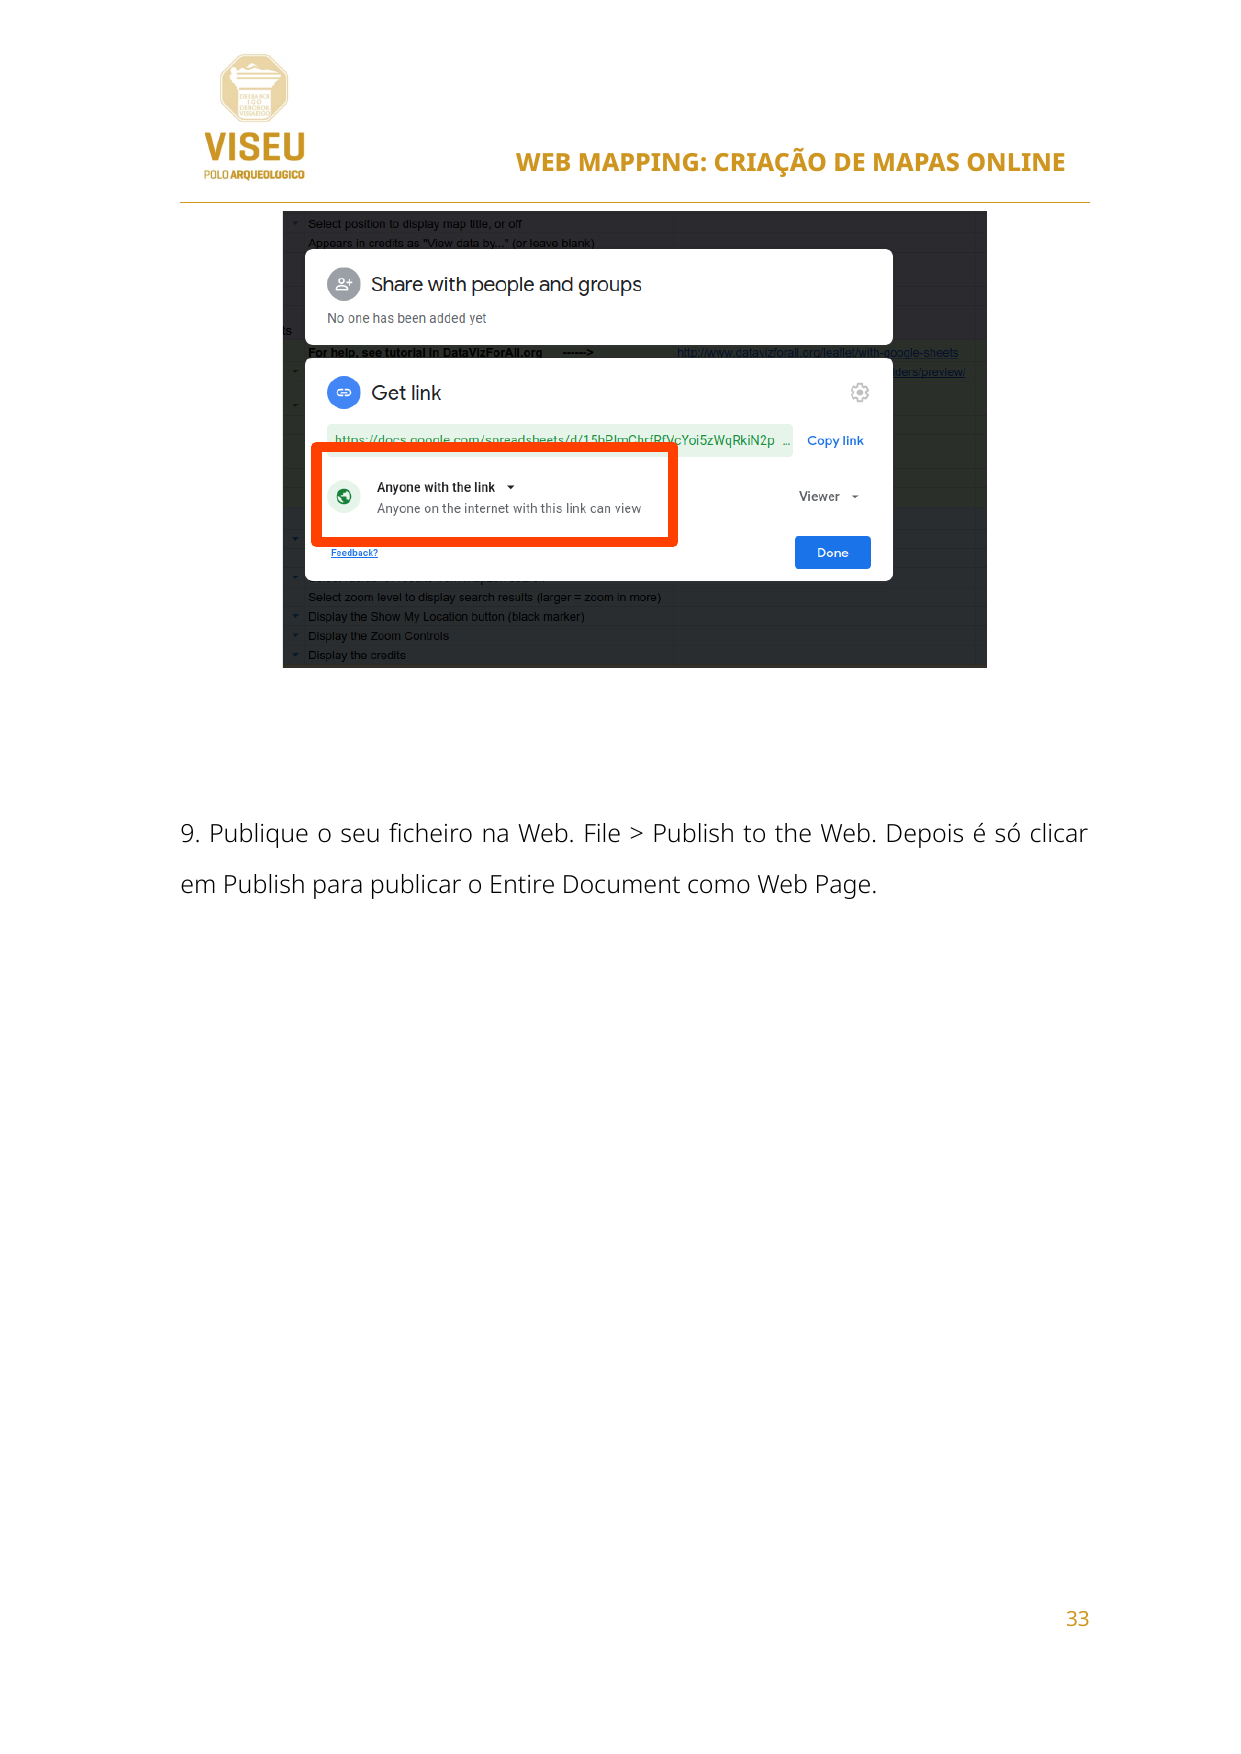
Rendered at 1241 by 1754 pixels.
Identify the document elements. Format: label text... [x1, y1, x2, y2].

picture [282, 211, 987, 668]
text 9. Publique o seu ficheiro na Web. File > Publish to the Web. Depois é só clicar em Publish para publicar o Entire Document como Web Page. [180, 816, 1090, 901]
